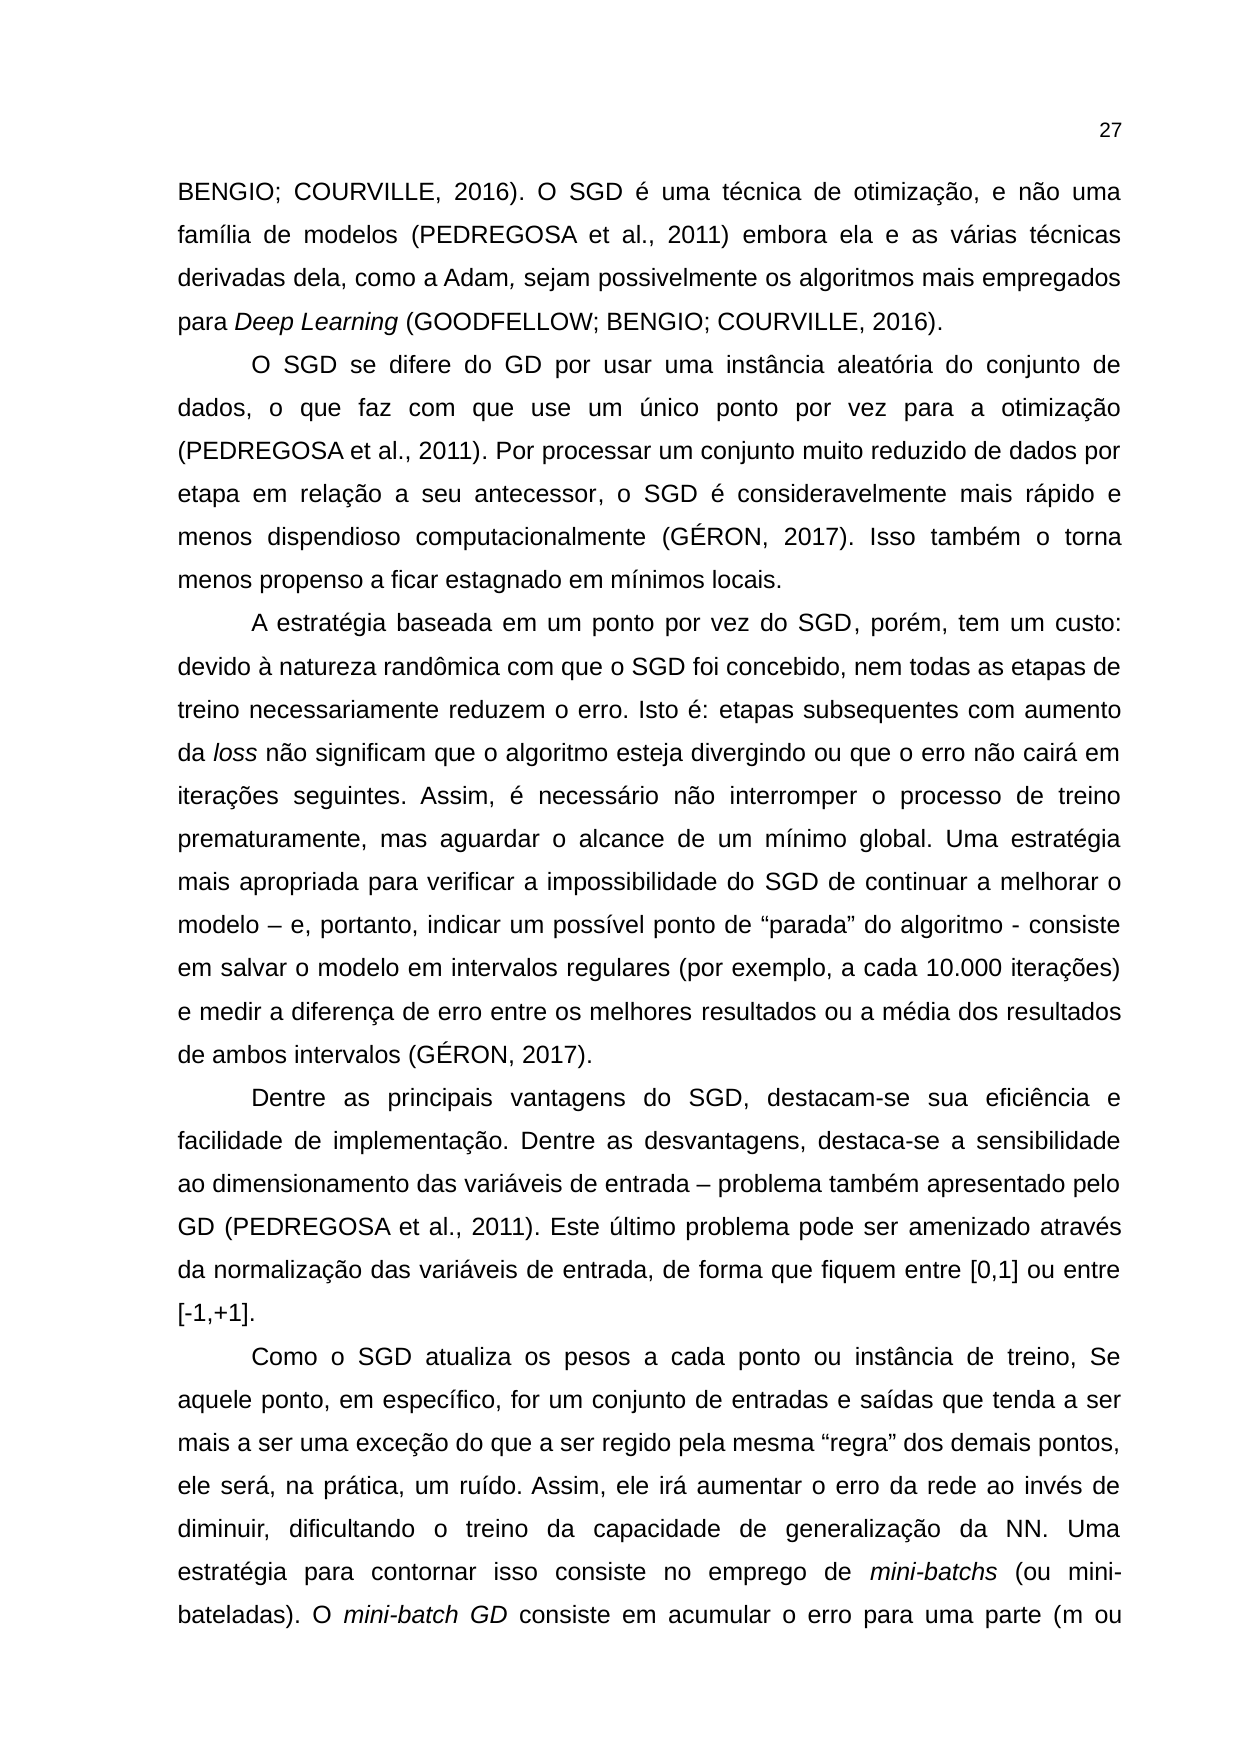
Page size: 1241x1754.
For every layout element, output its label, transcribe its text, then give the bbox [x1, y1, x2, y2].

text O SGD se difere do GD por usar uma instância aleatória do conjunto de dados, o que faz com que use um único ponto por vez para a otimização (PEDREGOSA et al., 2011). Por processar um conjunto muito reduzido de dados por etapa em relação a seu antecessor, o SGD é consideravelmente mais rápido e menos dispendioso computacionalmente (GÉRON, 2017). Isso também o torna menos propenso a ficar estagnado em mínimos locais. [177, 349, 1122, 594]
text A estratégia baseada em um ponto por vez do SGD, porém, tem um custo: devido à natureza randômica com que o SGD foi concebido, nem todas as etapas de treino necessariamente reduzem o erro. Isto é: etapas subsequentes com aumento da loss não significam que o algoritmo esteja divergindo ou que o erro não cairá em iterações seguintes. Assim, é necessário não interromper o processo de treino prematuramente, mas aguardar o alcance de um mínimo global. Uma estratégia mais apropriada para verificar a impossibilidade do SGD de continuar a melhorar o modelo – e, portanto, indicar um possível ponto de “parada” do algoritmo - consiste em salvar o modelo em intervalos regulares (por exemplo, a cada 10.000 iterações) e medir a diferença de erro entre os melhores resultados ou a média dos resultados de ambos intervalos (GÉRON, 2017). [177, 608, 1122, 1068]
text Como o SGD atualiza os pesos a cada ponto ou instância de treino, Se aquele ponto, em específico, for um conjunto de entradas e saídas que tenda a ser mais a ser uma exceção do que a ser regido pela mesma “regra” dos demais pontos, ele será, na prática, um ruído. Assim, ele irá aumentar o erro da rede ao invés de diminuir, dificultando o treino da capacidade de generalização da NN. Uma estratégia para contornar isso consiste no emprego de mini-batchs (ou mini-bateladas). O mini-batch GD consiste em acumular o erro para uma parte (m ou [177, 1341, 1122, 1629]
text BENGIO; COURVILLE, 2016). O SGD é uma técnica de otimização, e não uma família de modelos (PEDREGOSA et al., 2011) embora ela e as várias técnicas derivadas dela, como a Adam, sejam possivelmente os algoritmos mais empregados para Deep Learning (GOODFELLOW; BENGIO; COURVILLE, 2016). [177, 177, 1122, 335]
text Dentre as principais vantagens do SGD, destacam-se sua eficiência e facilidade de implementação. Dentre as desvantagens, destaca-se a sensibilidade ao dimensionamento das variáveis de entrada – problema também apresentado pelo GD (PEDREGOSA et al., 2011). Este último problema pode ser amenizado através da normalização das variáveis de entrada, de forma que fiquem entre [0,1] ou entre [-1,+1]. [177, 1083, 1122, 1327]
